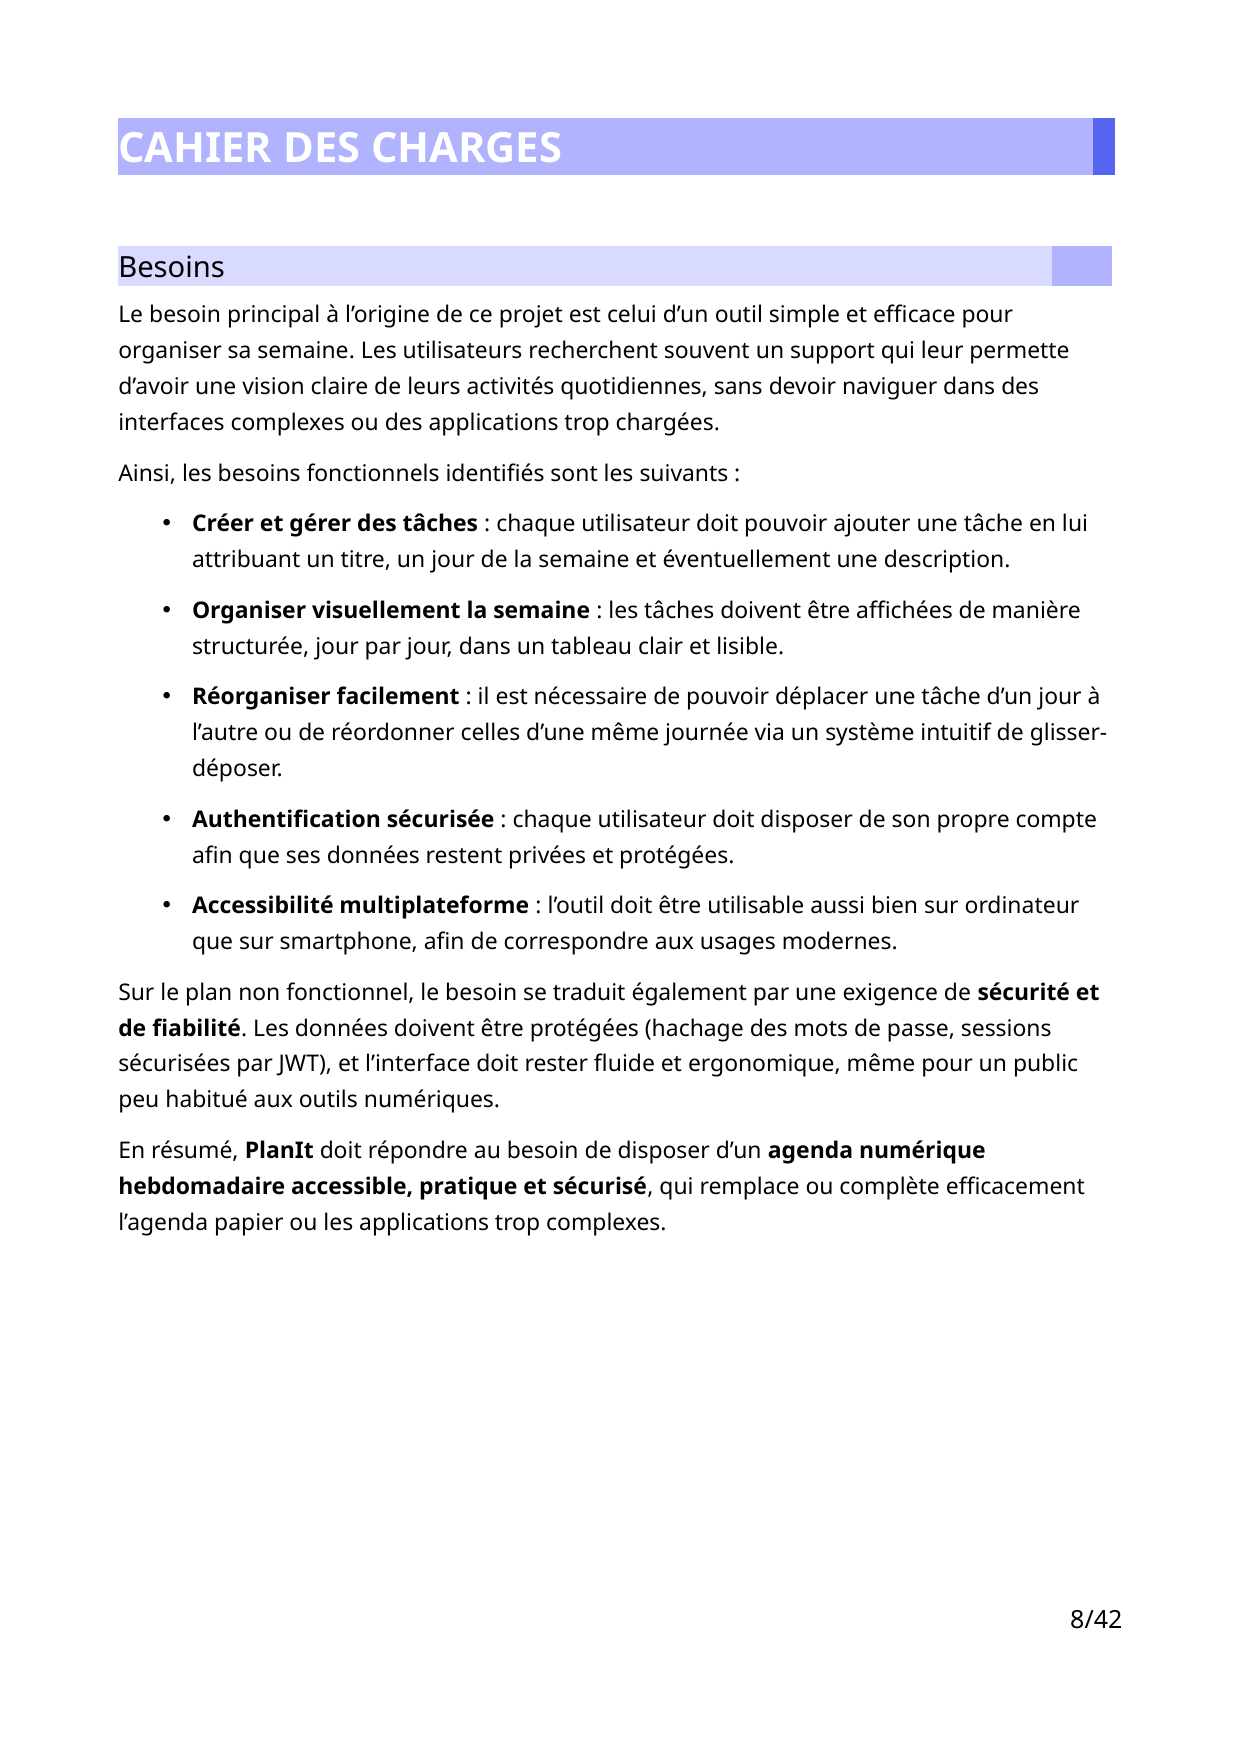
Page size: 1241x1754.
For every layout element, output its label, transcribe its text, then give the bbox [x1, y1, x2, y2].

list Créer et gérer des tâches : chaque utilisateur doit pouvoir ajouter une tâche en lui attribuant un titre, un jour de la semaine et éventuellement une description. [162, 507, 1122, 574]
list Accessibilité multiplateforme : l’outil doit être utilisable aussi bien sur ordinateur que sur smartphone, afin de correspondre aux usages modernes. [162, 889, 1122, 956]
list Organiser visuellement la semaine : les tâches doivent être affichées de manière structurée, jour par jour, dans un tableau clair et lisible. [162, 594, 1122, 661]
text Ainsi, les besoins fonctionnels identifiés sont les suivants : [118, 457, 1122, 488]
text Le besoin principal à l’origine de ce projet est celui d’un outil simple et efficace pour organiser sa semaine. Les utilisateurs recherchent souvent un support qui leur permette d’avoir une vision claire de leurs activités quotidiennes, sans devoir naviguer dans des interfaces complexes ou des applications trop chargées. [118, 298, 1122, 437]
list Réorganiser facilement : il est nécessaire de pouvoir déplacer une tâche d’un jour à l’autre ou de réordonner celles d’une même journée via un système intuitif de glisser-déposer. [162, 680, 1122, 783]
text Sur le plan non fonctionnel, le besoin se traduit également par une exigence de sécurité et de fiabilité. Les données doivent être protégées (hachage des mots de passe, sessions sécurisées par JWT), et l’interface doit rester fluide et ergonomique, même pour un public peu habitué aux outils numériques. [118, 976, 1122, 1114]
list Authentification sécurisée : chaque utilisateur doit disposer de son propre compte afin que ses données restent privées et protégées. [162, 803, 1122, 870]
text CAHIER DES CHARGES [118, 118, 1122, 175]
text En résumé, PlanIt doit répondre au besoin de disposer d’un agenda numérique hebdomadaire accessible, pratique et sécurisé, qui remplace ou complète efficacement l’agenda papier ou les applications trop complexes. [118, 1134, 1122, 1237]
subtitle Besoins [118, 246, 1122, 286]
